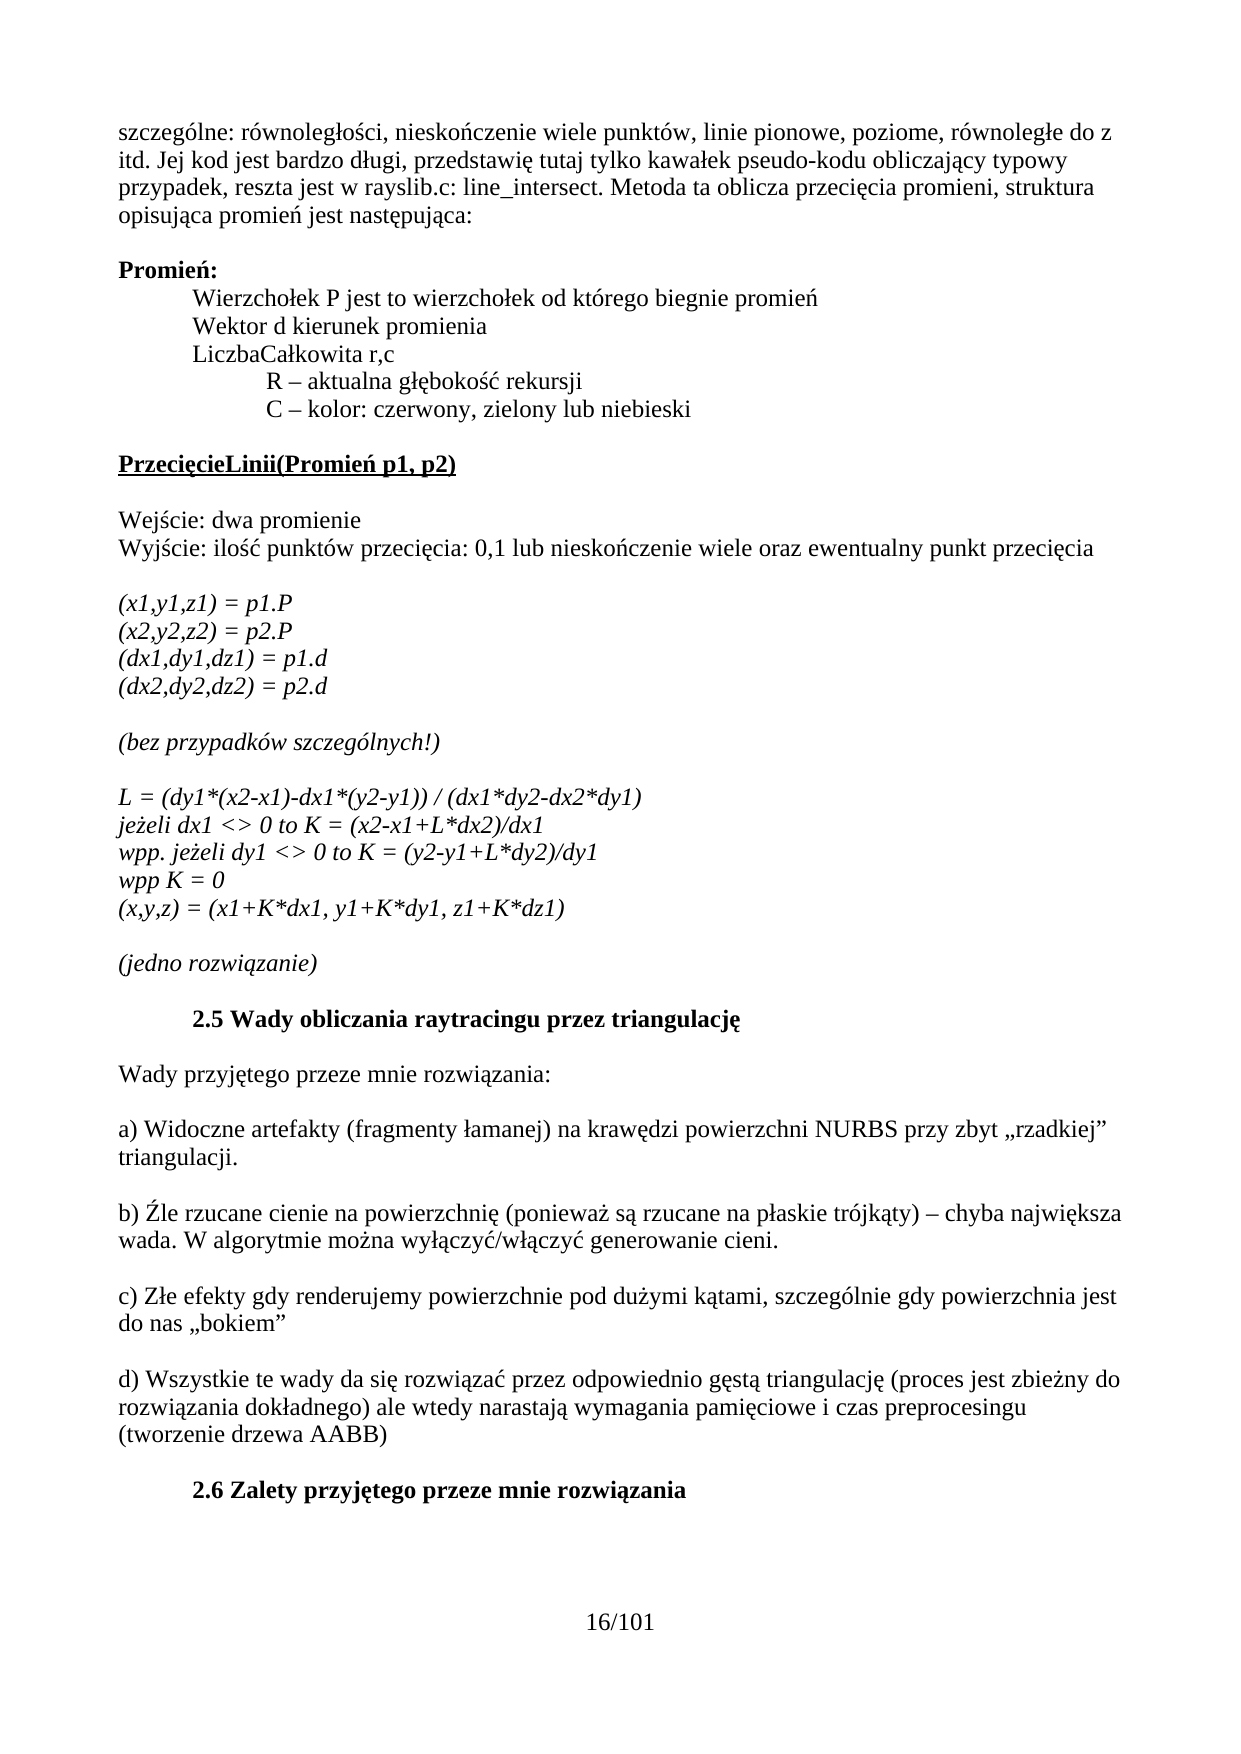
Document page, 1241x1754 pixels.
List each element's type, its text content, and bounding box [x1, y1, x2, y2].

text Promień: [118, 257, 1122, 284]
text c) Złe efekty gdy renderujemy powierzchnie pod dużymi kątami, szczególnie gdy powierzchnia jest do nas „bokiem” [118, 1282, 1122, 1337]
text PrzecięcieLinii(Promień p1, p2) [118, 451, 1122, 478]
text a) Widoczne artefakty (fragmenty łamanej) na krawędzi powierzchni NURBS przy zbyt „rzadkiej” triangulacji. [118, 1116, 1122, 1171]
text wpp. jeżeli dy1 <> 0 to K = (y2-y1+L*dy2)/dy1 [118, 838, 1122, 866]
text (dx2,dy2,dz2) = p2.d [118, 672, 1122, 700]
text (x,y,z) = (x1+K*dx1, y1+K*dy1, z1+K*dz1) [118, 894, 1122, 922]
text Wektor d kierunek promienia [118, 312, 1122, 340]
text C – kolor: czerwony, zielony lub niebieski [118, 395, 1122, 423]
text (dx1,dy1,dz1) = p1.d [118, 644, 1122, 672]
text L = (dy1*(x2-x1)-dx1*(y2-y1)) / (dx1*dy2-dx2*dy1) [118, 783, 1122, 811]
text 2.5 Wady obliczania raytracingu przez triangulację [118, 1005, 1122, 1032]
text wpp K = 0 [118, 866, 1122, 894]
text R – aktualna głębokość rekursji [118, 367, 1122, 395]
text (x2,y2,z2) = p2.P [118, 617, 1122, 644]
text szczególne: równoległości, nieskończenie wiele punktów, linie pionowe, poziome, równoległe do z itd. Jej kod jest bardzo długi, przedstawię tutaj tylko kawałek pseudo-kodu obliczający typowy przypadek, reszta jest w rayslib.c: line_intersect. Metoda ta oblicza przecięcia promieni, struktura opisująca promień jest następująca: [118, 118, 1122, 229]
text Wejście: dwa promienie [118, 506, 1122, 534]
text LiczbaCałkowita r,c [118, 340, 1122, 367]
text d) Wszystkie te wady da się rozwiązać przez odpowiednio gęstą triangulację (proces jest zbieżny do rozwiązania dokładnego) ale wtedy narastają wymagania pamięciowe i czas preprocesingu (tworzenie drzewa AABB) [118, 1365, 1122, 1448]
text Wyjście: ilość punktów przecięcia: 0,1 lub nieskończenie wiele oraz ewentualny punkt przecięcia [118, 534, 1122, 561]
text 2.6 Zalety przyjętego przeze mnie rozwiązania [118, 1476, 1122, 1503]
text Wady przyjętego przeze mnie rozwiązania: [118, 1060, 1122, 1088]
text jeżeli dx1 <> 0 to K = (x2-x1+L*dx2)/dx1 [118, 811, 1122, 838]
text (bez przypadków szczególnych!) [118, 728, 1122, 755]
text (x1,y1,z1) = p1.P [118, 589, 1122, 617]
text Wierzchołek P jest to wierzchołek od którego biegnie promień [118, 284, 1122, 312]
text (jedno rozwiązanie) [118, 949, 1122, 977]
text b) Źle rzucane cienie na powierzchnię (ponieważ są rzucane na płaskie trójkąty) – chyba największa wada. W algorytmie można wyłączyć/włączyć generowanie cieni. [118, 1199, 1122, 1254]
